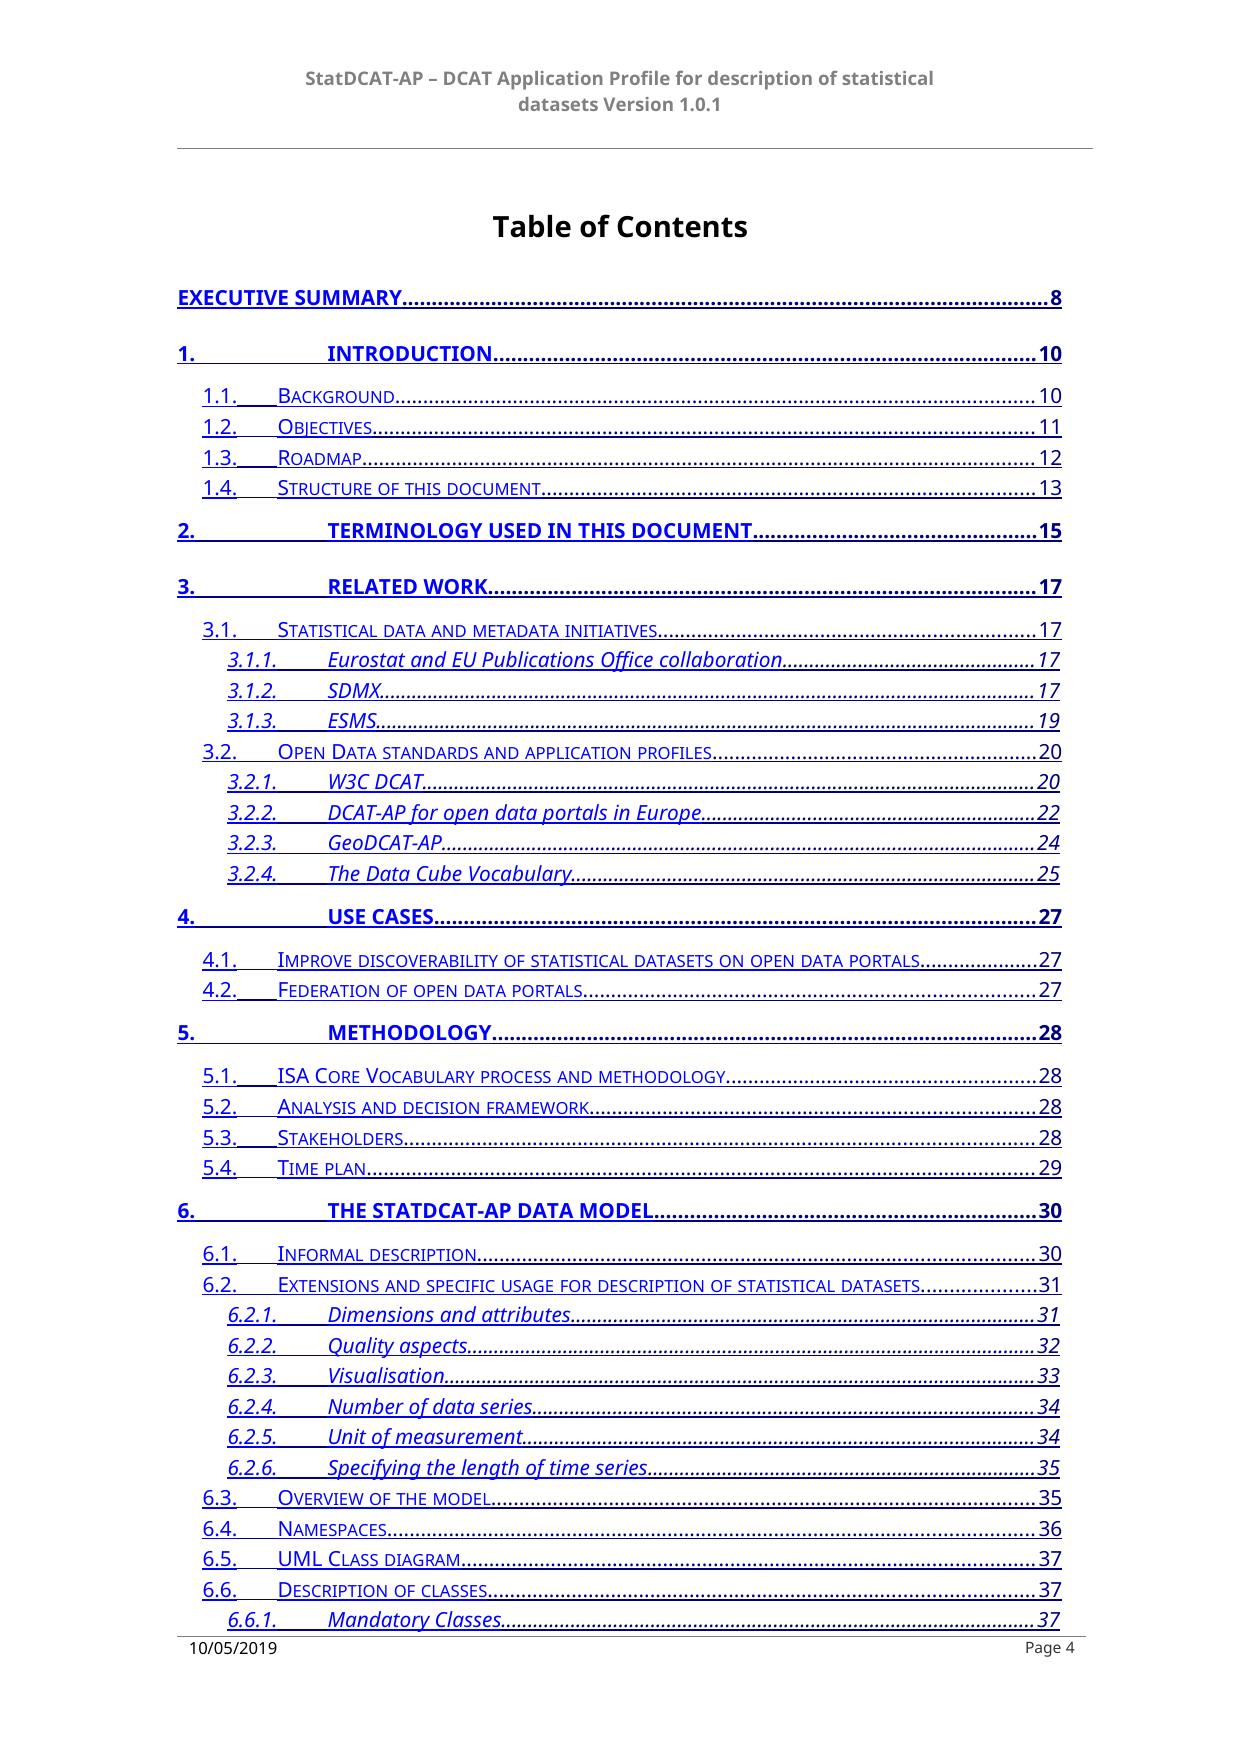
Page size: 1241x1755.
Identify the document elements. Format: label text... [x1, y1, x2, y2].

text 3.1.3. ESMS 19 [227, 704, 1063, 735]
text 6.3. Overview of the model 35 [202, 1481, 1063, 1512]
text 6.2.3. Visualisation 33 [227, 1359, 1063, 1390]
text 3.2.3. GeoDCAT-AP 24 [227, 826, 1063, 857]
text 3. Related work 17 [177, 570, 1063, 600]
text 3.2. Open Data standards and application profiles 20 [202, 735, 1063, 765]
text 6.4. Namespaces 36 [202, 1512, 1063, 1542]
text 6.2.6. Specifying the length of time series 35 [227, 1451, 1063, 1481]
text 1.4. Structure of this document 13 [202, 471, 1063, 502]
text 6.1. Informal description 30 [202, 1237, 1063, 1268]
text 5.2. Analysis and decision framework 28 [202, 1090, 1063, 1121]
text 4.2. Federation of open data portals 27 [202, 973, 1063, 1004]
text 4.1. Improve discoverability of statistical datasets on open data portals 27 [202, 943, 1063, 973]
text 3.1.2. SDMX 17 [227, 674, 1063, 704]
text 1. Introduction 10 [177, 337, 1063, 367]
text 5.3. Stakeholders 28 [202, 1121, 1063, 1151]
text Executive summary 8 [177, 283, 1063, 312]
text 2. Terminology used in this document 15 [177, 514, 1063, 545]
text 3.2.1. W3C DCAT 20 [227, 765, 1063, 796]
text 5.1. ISA Core Vocabulary process and methodology 28 [202, 1059, 1063, 1090]
text 5. Methodology 28 [177, 1017, 1063, 1047]
text 3.1. Statistical data and metadata initiatives 17 [202, 613, 1063, 643]
text 5.4. Time plan 29 [202, 1151, 1063, 1182]
text 3.2.4. The Data Cube Vocabulary 25 [227, 857, 1063, 887]
text 6.2.4. Number of data series 34 [227, 1390, 1063, 1420]
text 3.2.2. DCAT-AP for open data portals in Europe 22 [227, 796, 1063, 826]
text 6.6. Description of classes 37 [202, 1573, 1063, 1603]
subtitle Table of Contents [177, 206, 1063, 246]
text 6.6.1. Mandatory Classes 37 [227, 1603, 1063, 1634]
text 6.5. UML Class diagram 37 [202, 1542, 1063, 1573]
text 1.2. Objectives 11 [202, 410, 1063, 441]
text 6.2.5. Unit of measurement 34 [227, 1420, 1063, 1451]
text 4. Use cases 27 [177, 900, 1063, 931]
text 1.1. Background 10 [202, 380, 1063, 410]
text 6.2. Extensions and specific usage for description of statistical datasets 31 [202, 1268, 1063, 1298]
text 6.2.2. Quality aspects 32 [227, 1329, 1063, 1359]
text 3.1.1. Eurostat and EU Publications Office collaboration 17 [227, 643, 1063, 674]
text 6. The StatDCAT-AP data model 30 [177, 1194, 1063, 1225]
text 6.2.1. Dimensions and attributes 31 [227, 1298, 1063, 1329]
text 1.3. Roadmap 12 [202, 441, 1063, 471]
